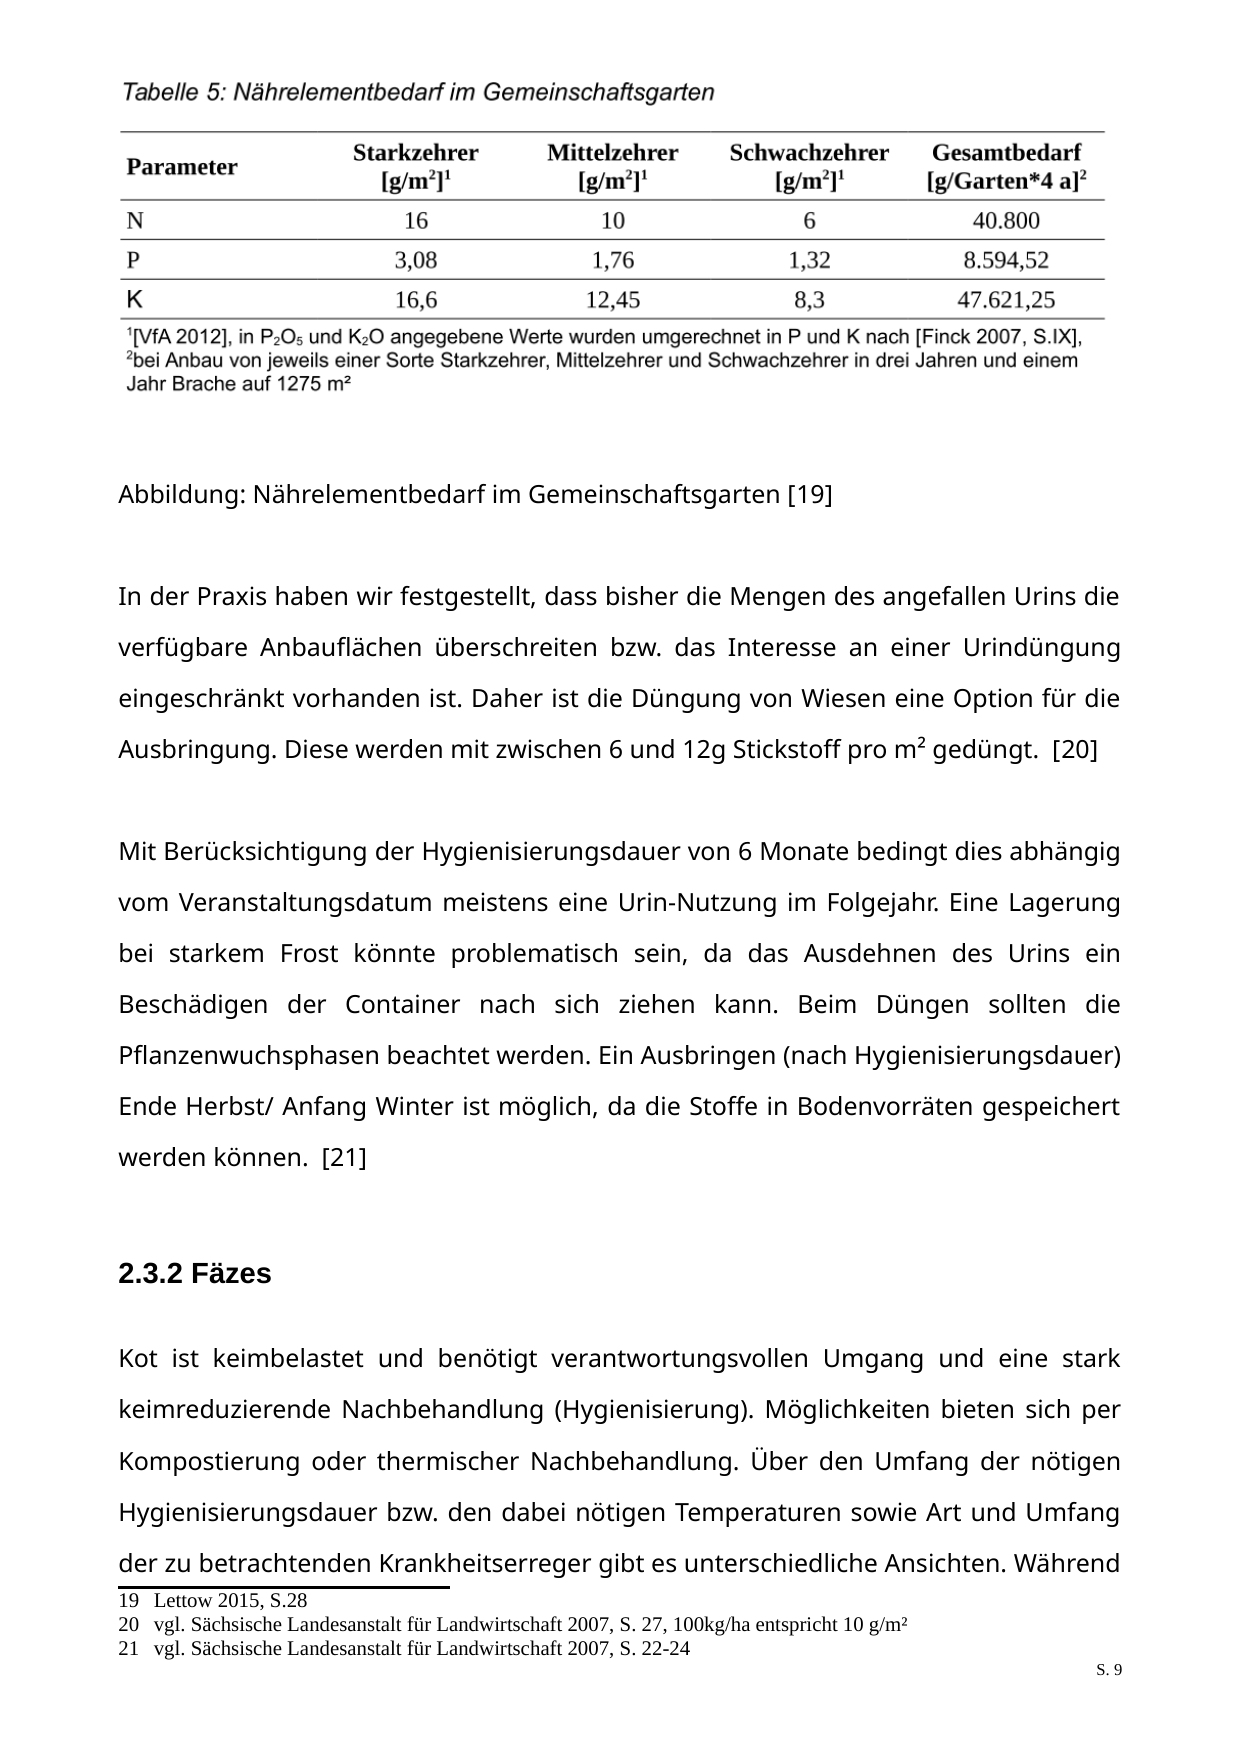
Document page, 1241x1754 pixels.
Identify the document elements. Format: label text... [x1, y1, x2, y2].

text Lettow 2015, S.28 [118, 1588, 1122, 1612]
subtitle 2.3.2 Fäzes [118, 1256, 1122, 1290]
text vgl. Sächsische Landesanstalt für Landwirtschaft 2007, S. 27, 100kg/ha entspricht 10 g/m² [118, 1612, 1122, 1636]
text Mit Berücksichtigung der Hygienisierungsdauer von 6 Monate bedingt dies abhängig vom Veranstaltungsdatum meistens eine Urin-Nutzung im Folgejahr. Eine Lagerung bei starkem Frost könnte problematisch sein, da das Ausdehnen des Urins ein Beschädigen der Container nach sich ziehen kann. Beim Düngen sollten die Pflanzenwuchsphasen beachtet werden. Ein Ausbringen (nach Hygienisierungsdauer) Ende Herbst/ Anfang Winter ist möglich, da die Stoffe in Bodenvorräten gespeichert werden können. [] [118, 833, 1122, 1174]
text Abbildung: Nährelementbedarf im Gemeinschaftsgarten [] [118, 476, 1122, 510]
text In der Praxis haben wir festgestellt, dass bisher die Mengen des angefallen Urins die verfügbare Anbauflächen überschreiten bzw. das Interesse an einer Urindüngung eingeschränkt vorhanden ist. Daher ist die Düngung von Wiesen eine Option für die Ausbringung. Diese werden mit zwischen 6 und 12g Stickstoff pro m² gedüngt. [] [118, 578, 1122, 766]
text Kot ist keimbelastet und benötigt verantwortungsvollen Umgang und eine stark keimreduzierende Nachbehandlung (Hygienisierung). Möglichkeiten bieten sich per Kompostierung oder thermischer Nachbehandlung. Über den Umfang der nötigen Hygienisierungsdauer bzw. den dabei nötigen Temperaturen sowie Art und Umfang der zu betrachtenden Krankheitserreger gibt es unterschiedliche Ansichten. Während [118, 1341, 1122, 1579]
text vgl. Sächsische Landesanstalt für Landwirtschaft 2007, S. 22-24 [118, 1636, 1122, 1660]
picture [118, 75, 1123, 419]
